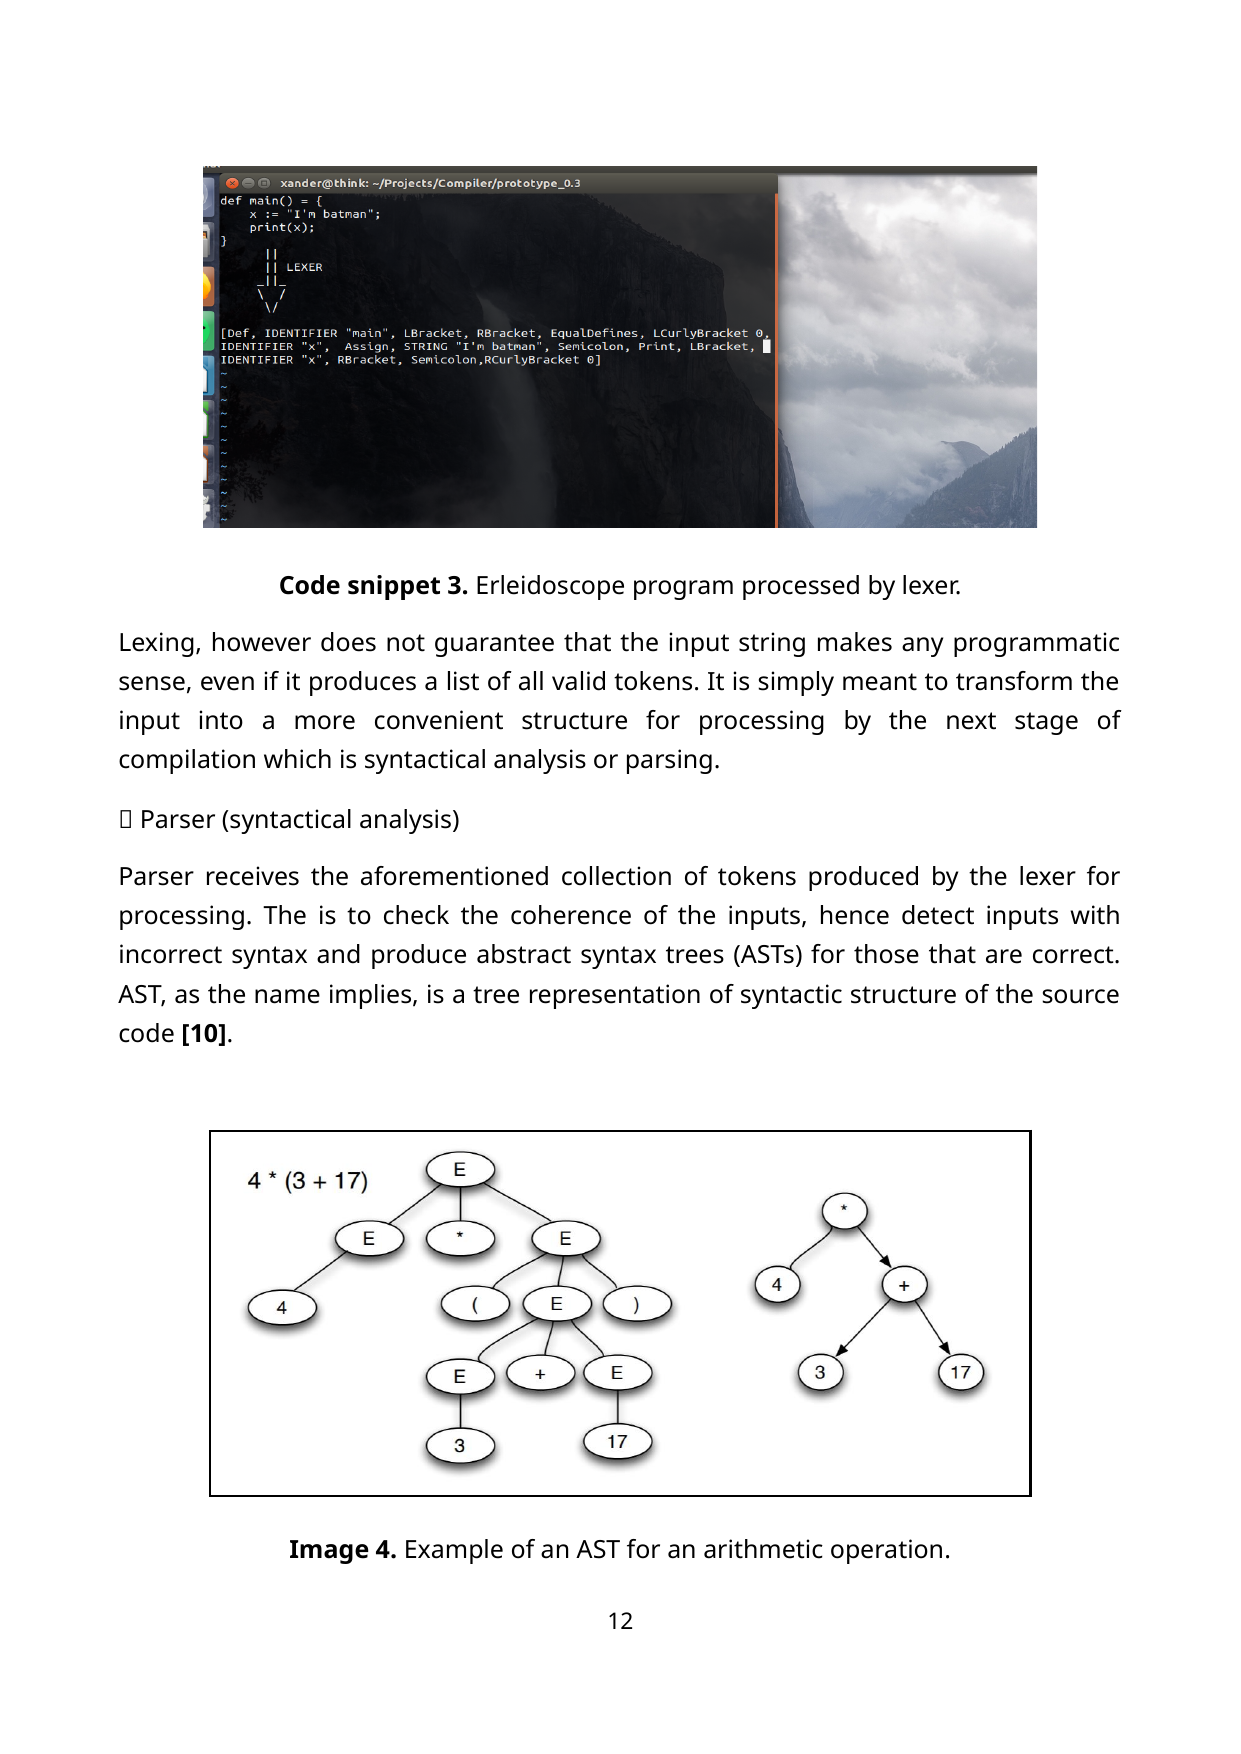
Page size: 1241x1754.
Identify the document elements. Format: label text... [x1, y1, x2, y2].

picture [203, 166, 282, 198]
text Lexing, however does not guarantee that the input string makes any programmatic sense, even if it produces a list of all valid tokens. It is simply meant to transform the input into a more convenient structure for processing by the next stage of compilation which is syntactical analysis or parsing. [118, 624, 1122, 776]
text Image 4. Example of an AST for an arithmetic operation. [118, 1532, 1122, 1566]
text Code snippet 3. Erleidoscope program processed by lexer. [118, 567, 1122, 601]
subtitle  Parser (syntactical analysis) [118, 802, 1122, 836]
text Parser receives the aforementioned collection of tokens produced by the lexer for processing. The is to check the coherence of the inputs, hence detect inputs with incorrect syntax and produce abstract syntax trees (ASTs) for those that are correct. AST, as the name implies, is a tree representation of syntactic structure of the source code [10]. [118, 859, 1122, 1049]
picture [213, 1134, 1027, 1492]
